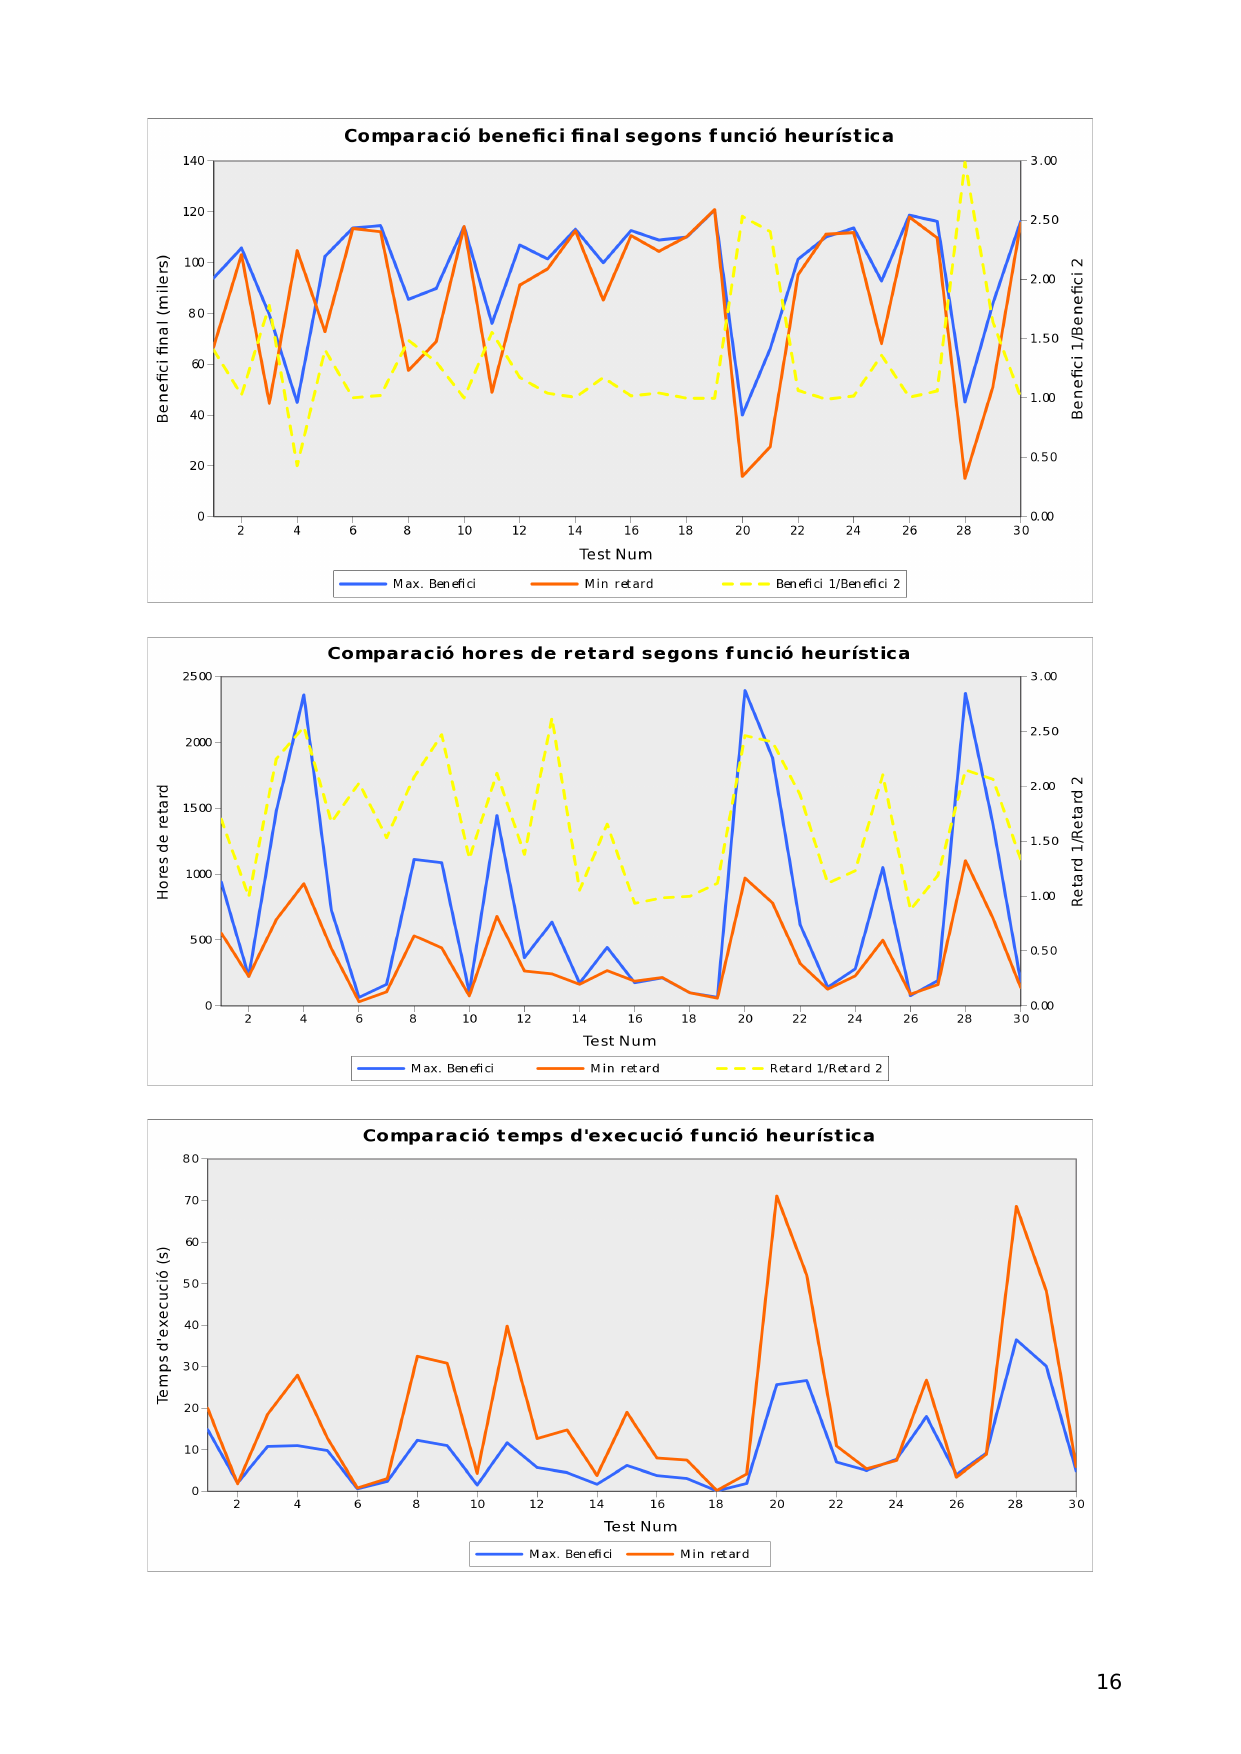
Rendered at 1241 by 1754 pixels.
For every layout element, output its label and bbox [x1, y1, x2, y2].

picture [147, 118, 1093, 603]
picture [147, 637, 1093, 1086]
picture [147, 1119, 1093, 1572]
